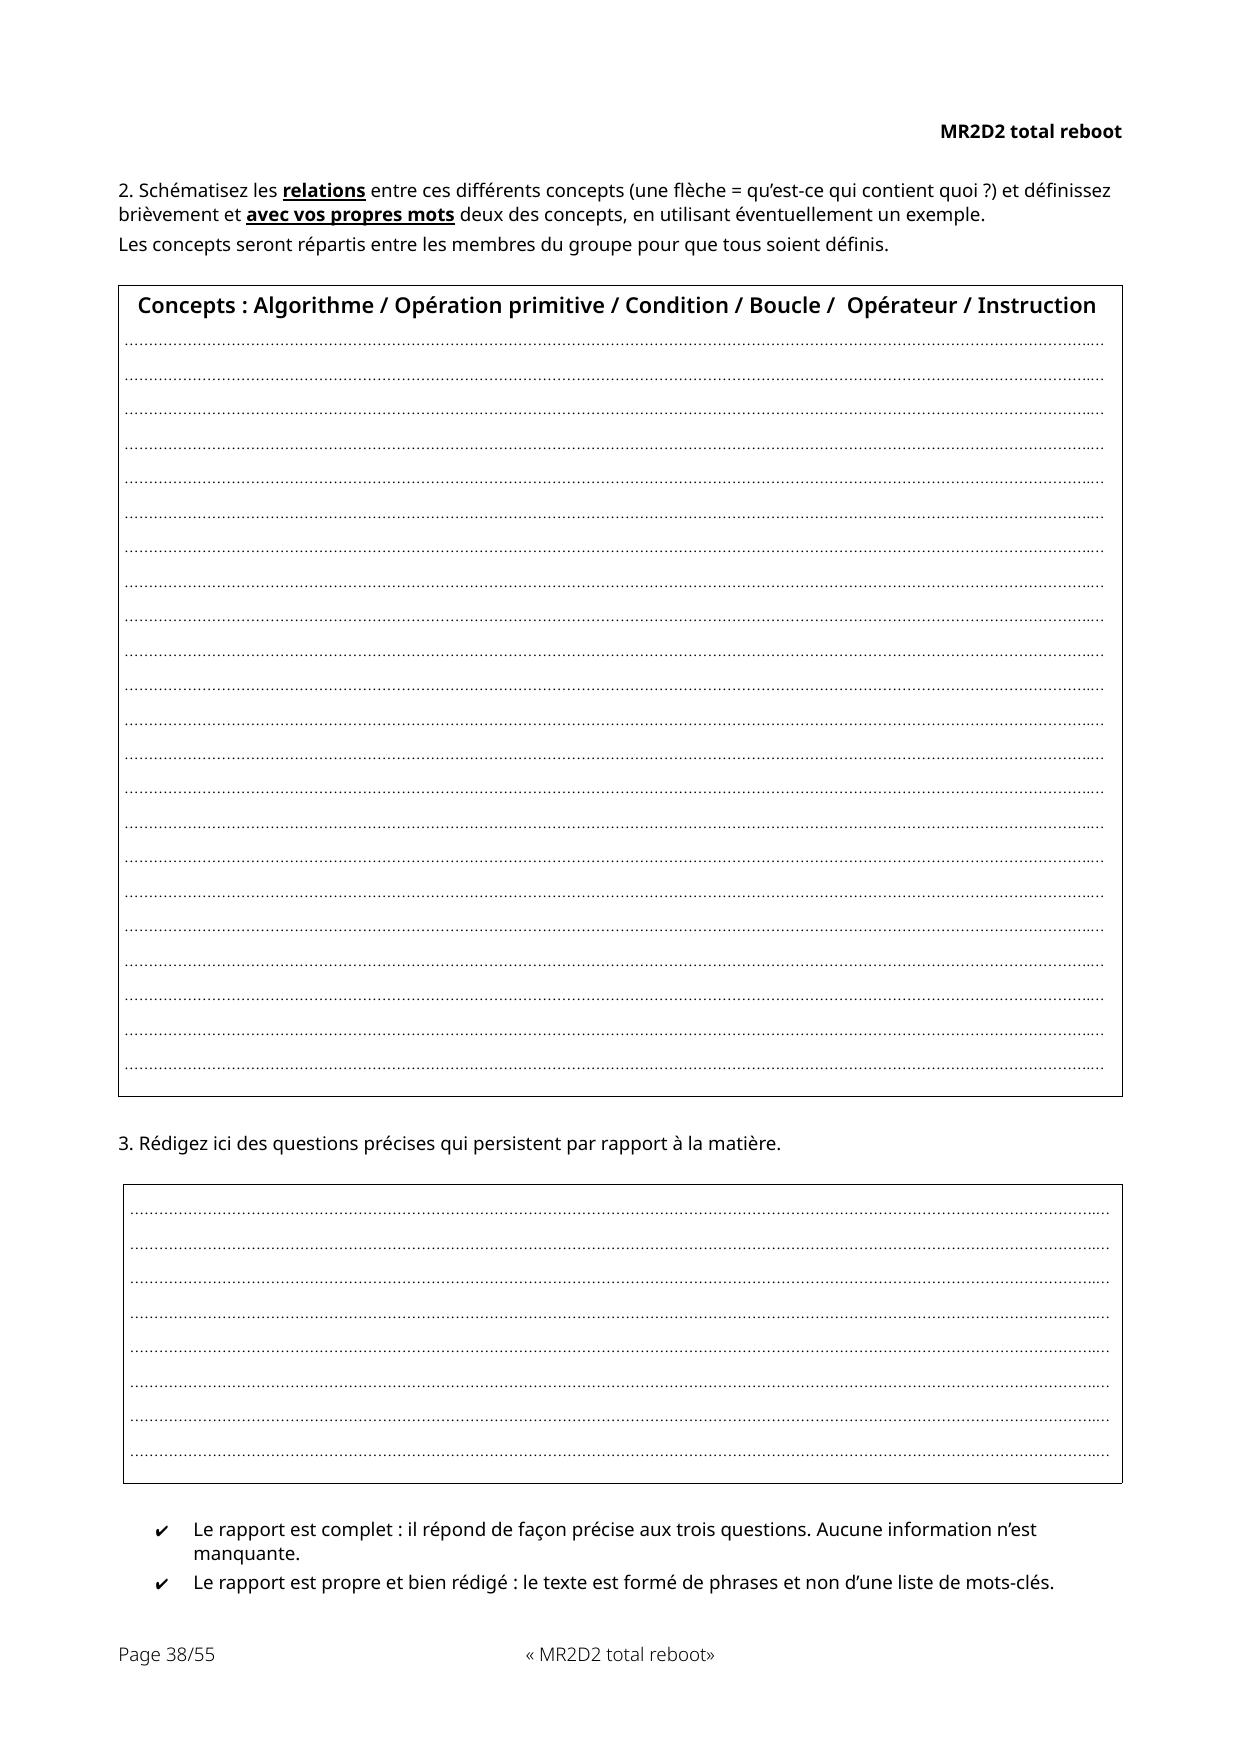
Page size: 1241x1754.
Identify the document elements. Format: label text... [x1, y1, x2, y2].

text 3. Rédigez ici des questions précises qui persistent par rapport à la matière. [118, 1131, 1122, 1155]
list Le rapport est complet : il répond de façon précise aux trois questions. Aucune information n’est manquante. [156, 1517, 1122, 1565]
text Les concepts seront répartis entre les membres du groupe pour que tous soient définis. [118, 232, 1122, 256]
text 2. Schématisez les relations entre ces différents concepts (une flèche = qu’est-ce qui contient quoi ?) et définissez brièvement et avec vos propres mots deux des concepts, en utilisant éventuellement un exemple. [118, 179, 1122, 226]
list Le rapport est propre et bien rédigé : le texte est formé de phrases et non d’une liste de mots-clés. [156, 1571, 1122, 1594]
table_header ……………………………………………………………………………………………………………………………………………………………………………….… ……………………………………………………………………………………………………………………………………………………………………………….… ……………………………………………………………………………………………………………………………………………………………………………….… ……………………………………………………………………………………………………………………………………………………………………………….… ……………………………………………………………………………………………………………………………………………………………………………….… ……………………………………………………………………………………………………………………………………………………………………………….… ……………………………………………………………………………………………………………………………………………………………………………….… ……………………………………………………………………………………………………………………………………………………………………………….… [124, 1185, 1122, 1483]
table_header Concepts : Algorithme / Opération primitive / Condition / Boucle / Opérateur / Instruction ……………………………………………………………………………………………………………………………………………………………………………….… ……………………………………………………………………………………………………………………………………………………………………………….… ……………………………………………………………………………………………………………………………………………………………………………….… ……………………………………………………………………………………………………………………………………………………………………………….… ……………………………………………………………………………………………………………………………………………………………………………….… ……………………………………………………………………………………………………………………………………………………………………………….… ……………………………………………………………………………………………………………………………………………………………………………….… ……………………………………………………………………………………………………………………………………………………………………………….… ……………………………………………………………………………………………………………………………………………………………………………….… ……………………………………………………………………………………………………………………………………………………………………………….… ……………………………………………………………………………………………………………………………………………………………………………….… ……………………………………………………………………………………………………………………………………………………………………………….… ……………………………………………………………………………………………………………………………………………………………………………….… ……………………………………………………………………………………………………………………………………………………………………………….… ……………………………………………………………………………………………………………………………………………………………………………….… ……………………………………………………………………………………………………………………………………………………………………………….… ……………………………………………………………………………………………………………………………………………………………………………….… ……………………………………………………………………………………………………………………………………………………………………………….… ……………………………………………………………………………………………………………………………………………………………………………….… ……………………………………………………………………………………………………………………………………………………………………………….… ……………………………………………………………………………………………………………………………………………………………………………….… ……………………………………………………………………………………………………………………………………………………………………………….… [119, 286, 1122, 1096]
